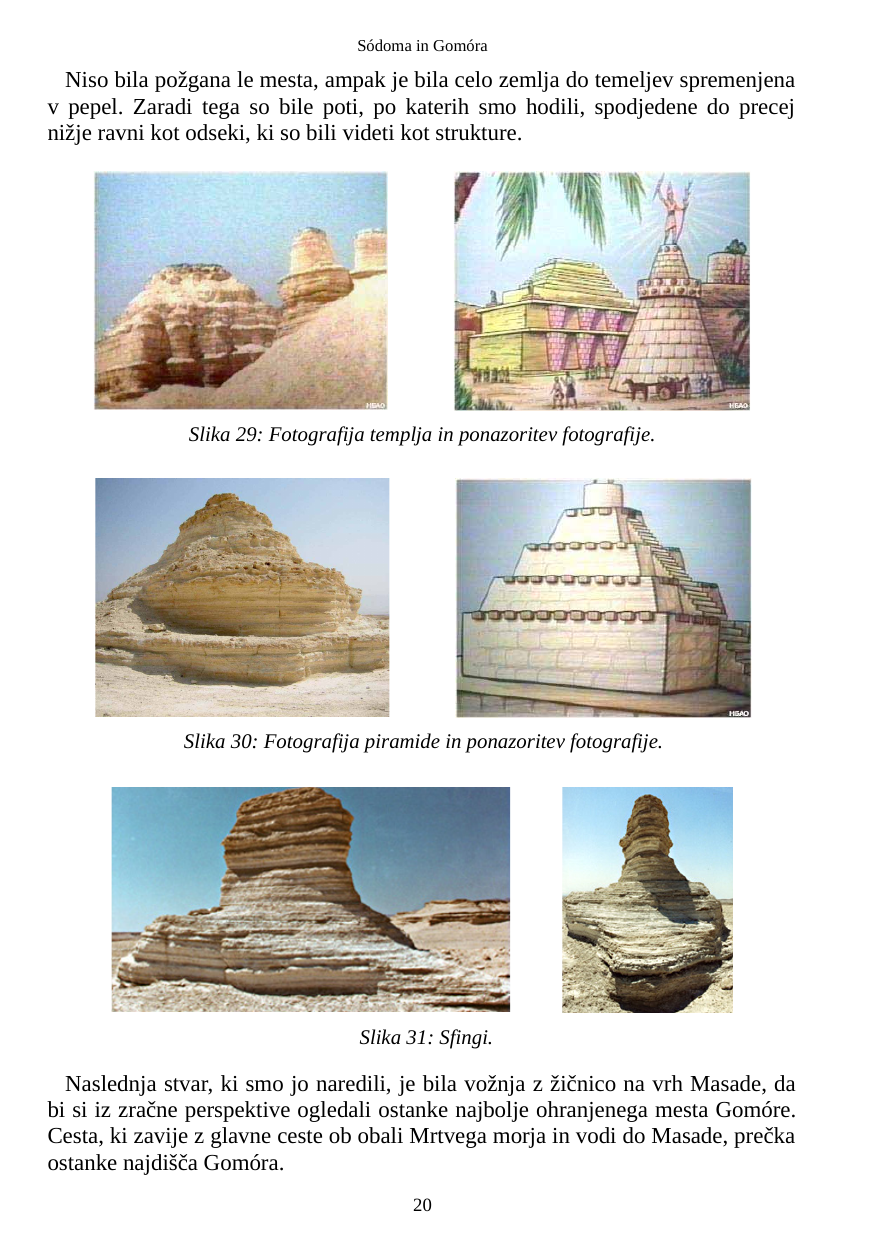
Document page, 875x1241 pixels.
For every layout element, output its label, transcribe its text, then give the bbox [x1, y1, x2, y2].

picture [111, 787, 511, 1012]
text Naslednja stvar, ki smo jo naredili, je bila vožnja z žičnico na vrh Masade, da bi si iz zračne perspektive ogledali ostanke najbolje ohranjenega mesta Gomóre. Cesta, ki zavije z glavne ceste ob obali Mrtvega morja in vodi do Masade, prečka ostanke najdišča Gomóra. [47, 145, 797, 1175]
text Slika 31: Sfingi. [61, 787, 792, 1049]
text Slika 30: Fotografija piramide in ponazoritev fotografije. [56, 478, 791, 753]
picture [93, 171, 388, 410]
picture [95, 478, 390, 717]
picture [455, 478, 752, 718]
text Slika 29: Fotografija templja in ponazoritev fotografije. [54, 171, 790, 446]
text Niso bila požgana le mesta, ampak je bila celo zemlja do temeljev spremenjena v pepel. Zaradi tega so bile poti, po katerih smo hodili, spodjedene do precej nižje ravni kot odseki, ki so bili videti kot strukture. [47, 66, 797, 145]
picture [562, 787, 733, 1013]
picture [453, 171, 751, 411]
